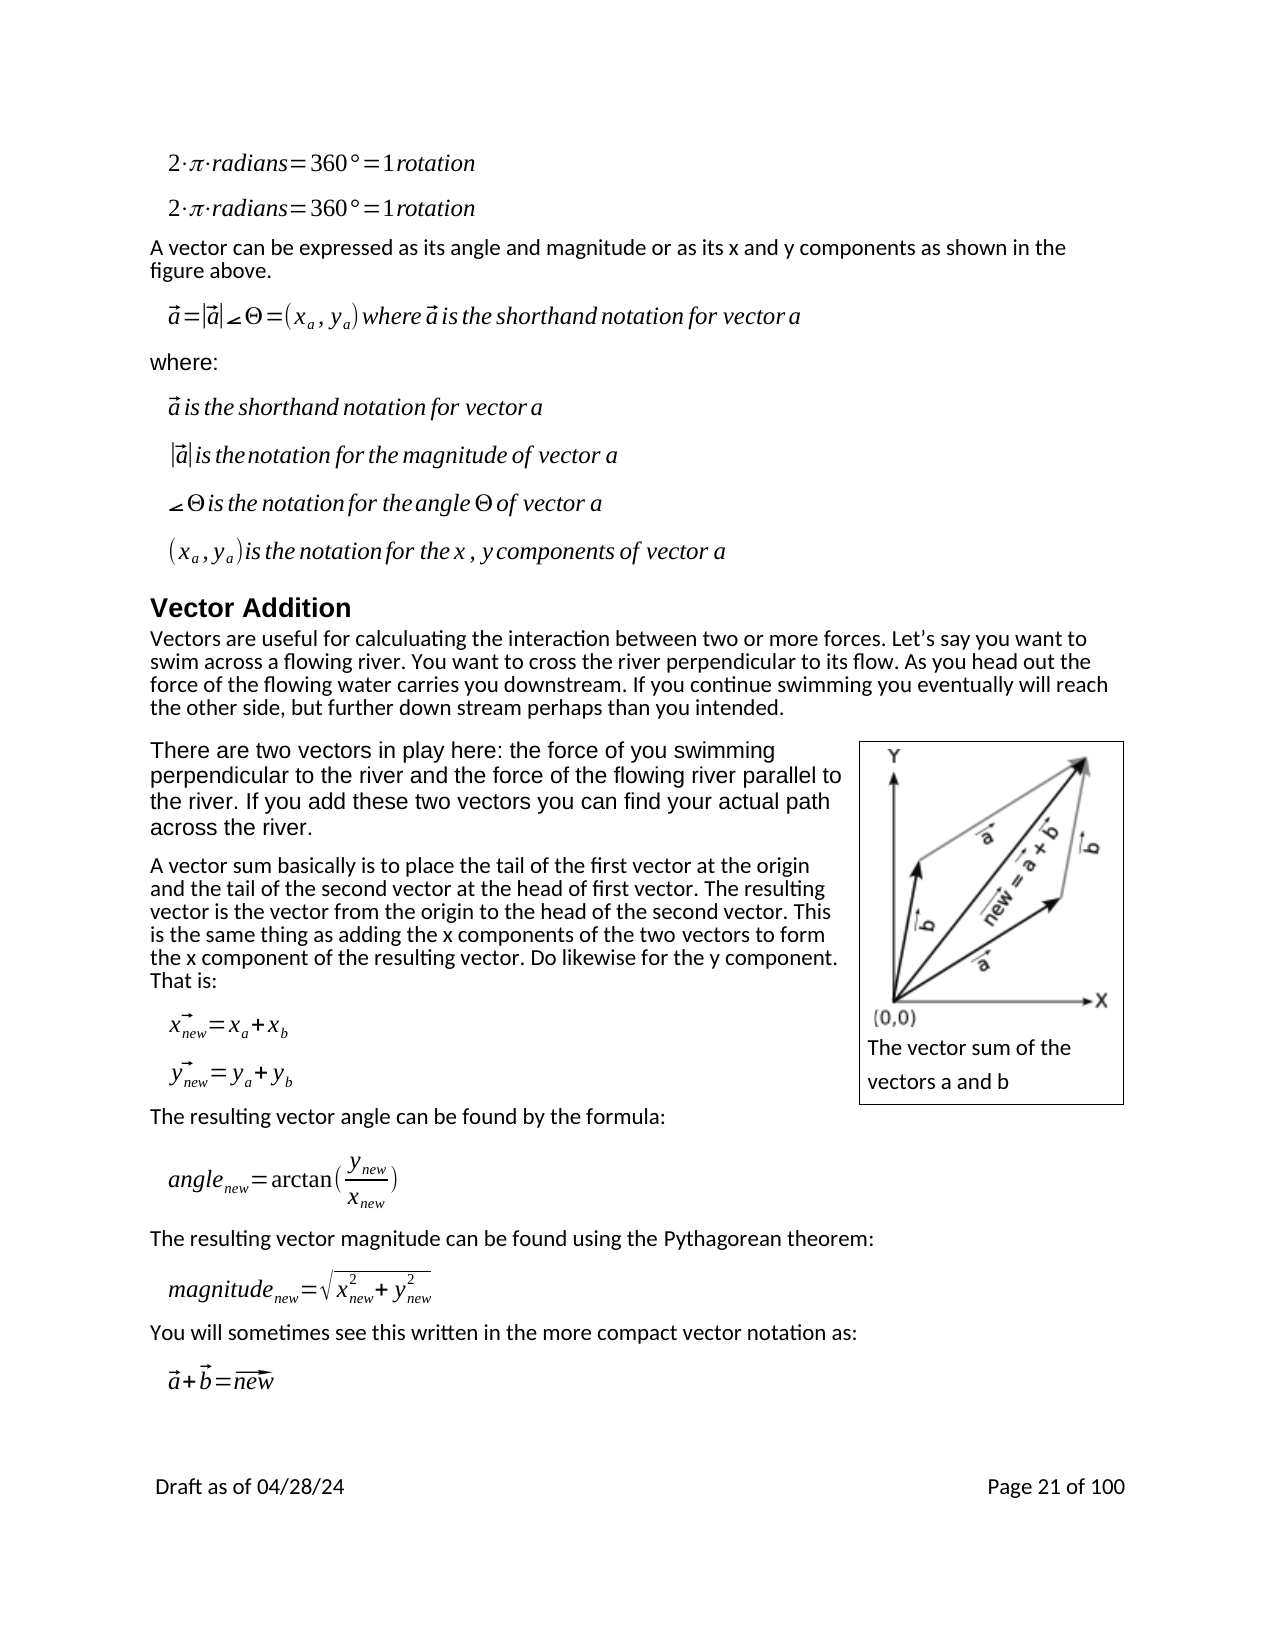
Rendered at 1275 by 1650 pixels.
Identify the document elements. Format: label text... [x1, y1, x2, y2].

text There are two vectors in play here: the force of you swimming perpendicular to the river and the force of the flowing river parallel to the river. If you add these two vectors you can find your actual path across the river. [150, 738, 1125, 1104]
text You will sometimes see this written in the more compact vector notation as: [150, 1323, 1125, 1346]
text A vector can be expressed as its angle and magnitude or as its x and y components as shown in the figure above. [150, 238, 1125, 284]
text The resulting vector angle can be found by the formula: [150, 1107, 1125, 1130]
subtitle Vector Addition [150, 593, 1125, 623]
text The vector sum of the vectors a and b [867, 750, 1114, 1095]
picture [874, 749, 1108, 1027]
text A vector sum basically is to place the tail of the first vector at the origin and the tail of the second vector at the head of first vector. The resulting vector is the vector from the origin to the head of the second vector. This is the same thing as adding the x components of the two vectors to form the x component of the resulting vector. Do likewise for the y component. That is: [150, 857, 858, 994]
text Vectors are useful for calculuating the interaction between two or more forces. Let’s say you want to swim across a flowing river. You want to cross the river perpendicular to its flow. As you head out the force of the flowing water carries you downstream. If you continue swimming you eventually will reach the other side, but further down stream perhaps than you intended. [150, 629, 1125, 721]
text The resulting vector magnitude can be found using the Pythagorean theorem: [150, 1229, 1125, 1252]
text where: [150, 350, 1125, 375]
